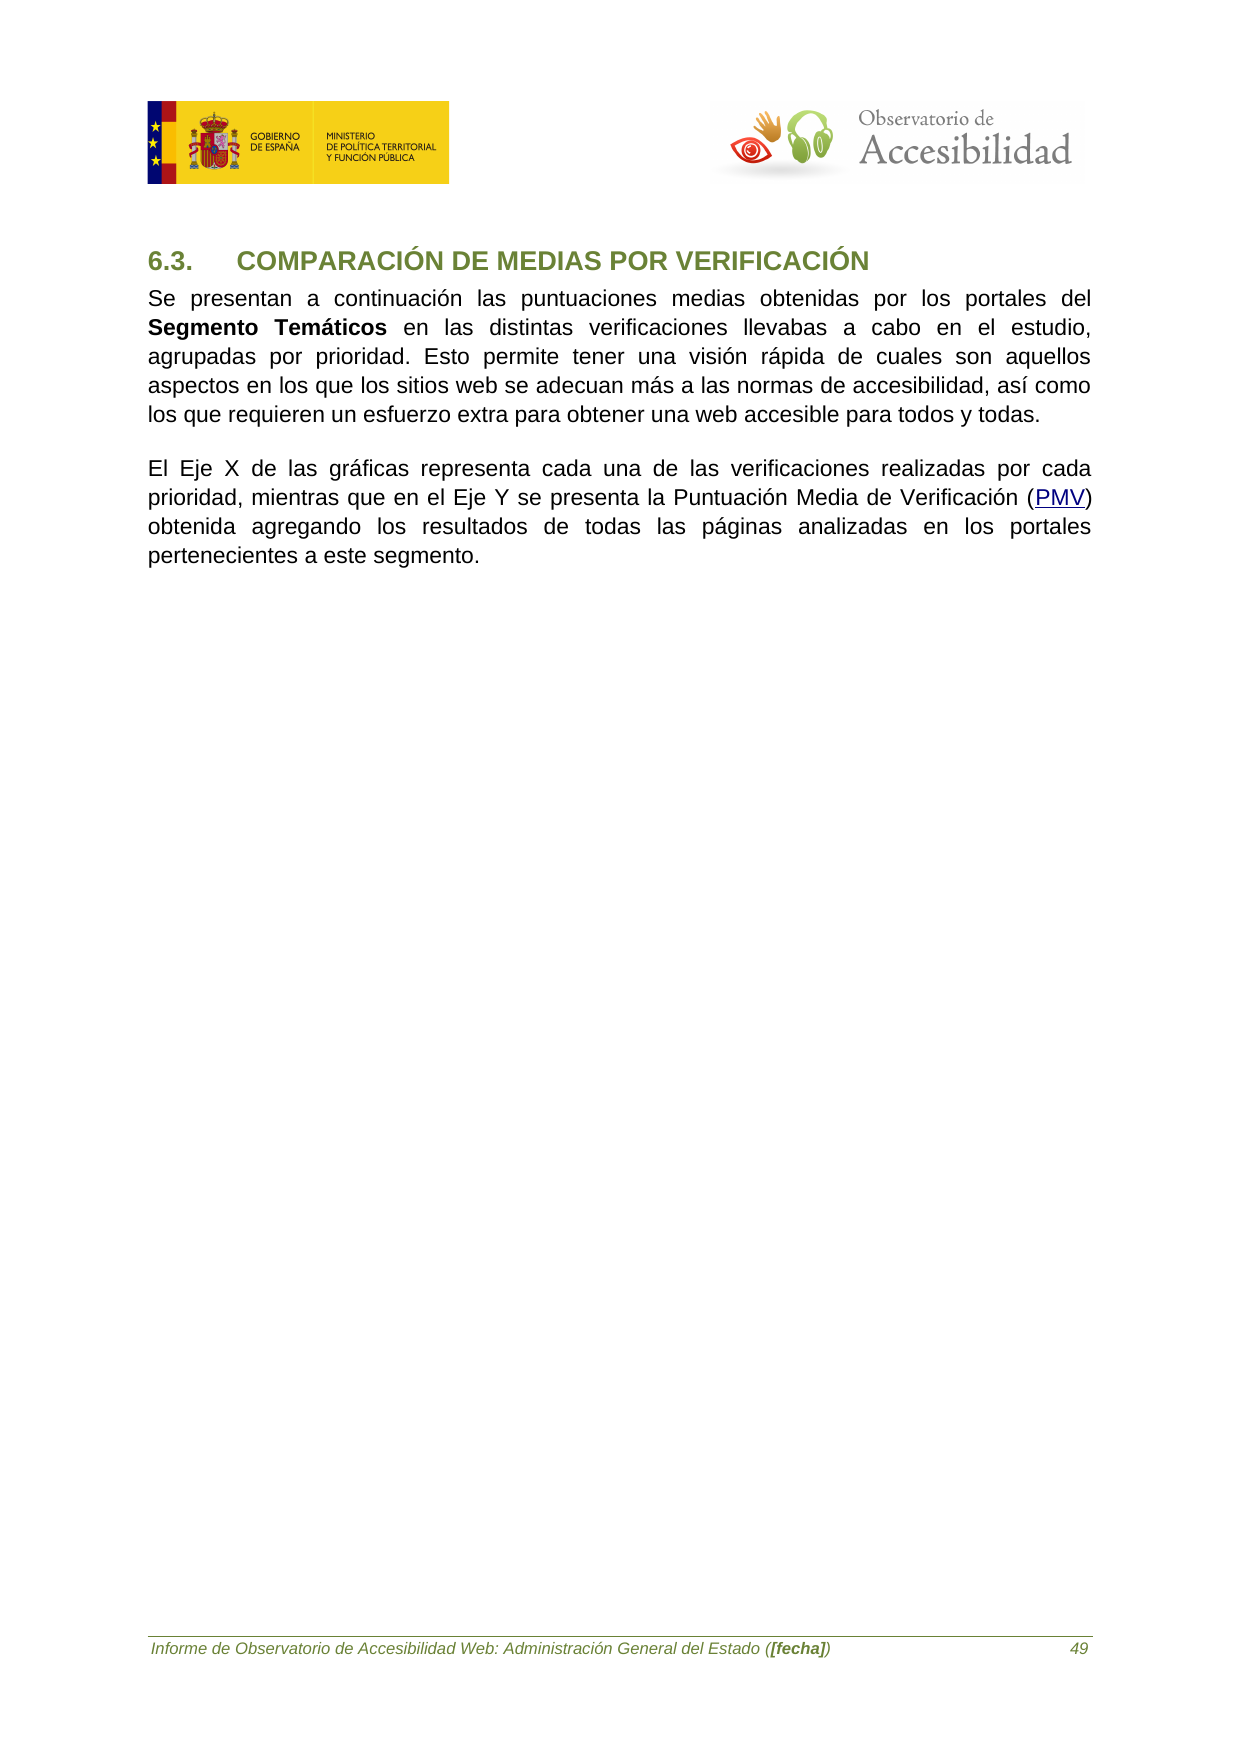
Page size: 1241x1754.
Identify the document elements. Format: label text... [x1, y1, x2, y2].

text El Eje X de las gráficas representa cada una de las verificaciones realizadas por cada prioridad, mientras que en el Eje Y se presenta la Puntuación Media de Verificación (PMV) obtenida agregando los resultados de todas las páginas analizadas en los portales pertenecientes a este segmento. [148, 455, 1092, 568]
picture [710, 101, 1086, 184]
subtitle Comparación de medias por verificación [148, 245, 1092, 276]
picture [147, 101, 450, 184]
text Se presentan a continuación las puntuaciones medias obtenidas por los portales del Segmento Temáticos en las distintas verificaciones llevabas a cabo en el estudio, agrupadas por prioridad. Esto permite tener una visión rápida de cuales son aquellos aspectos en los que los sitios web se adecuan más a las normas de accesibilidad, así como los que requieren un esfuerzo extra para obtener una web accesible para todos y todas. [148, 285, 1092, 427]
